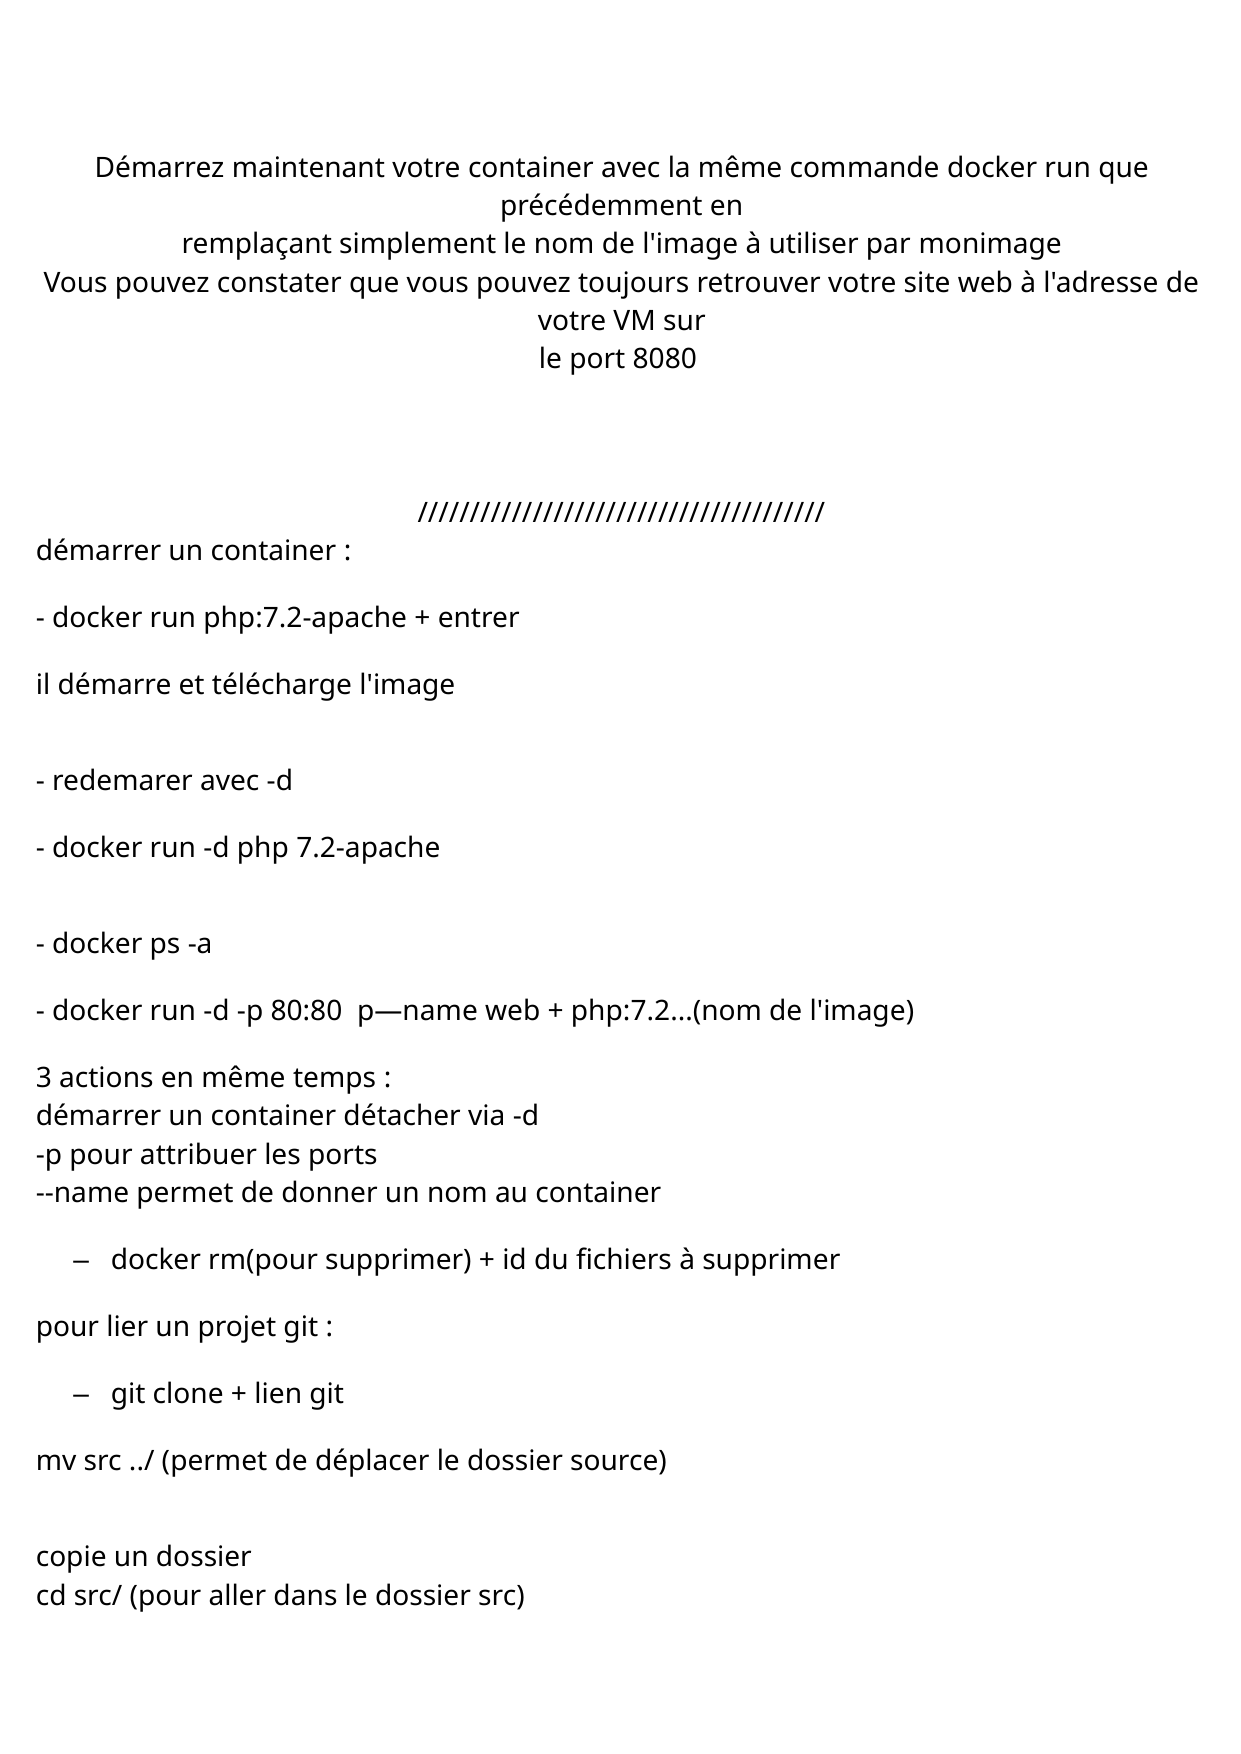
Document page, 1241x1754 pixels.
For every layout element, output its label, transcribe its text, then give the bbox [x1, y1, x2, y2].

text il démarre et télécharge l'image [36, 664, 1207, 703]
text mv src ../ (permet de déplacer le dossier source) [36, 1441, 1207, 1479]
list docker rm(pour supprimer) + id du fichiers à supprimer [73, 1239, 1207, 1278]
text démarrer un container : [36, 530, 1207, 568]
text /////////////////////////////////////// [36, 492, 1207, 530]
text démarrer un container détacher via -d [36, 1096, 1207, 1134]
text Démarrez maintenant votre container avec la même commande docker run que précédemment en remplaçant simplement le nom de l'image à utiliser par monimage Vous pouvez constater que vous pouvez toujours retrouver votre site web à l'adresse de votre VM sur le port 8080 [36, 147, 1207, 377]
text --name permet de donner un nom au container [36, 1172, 1207, 1211]
text -p pour attribuer les ports [36, 1134, 1207, 1172]
text 3 actions en même temps : [36, 1057, 1207, 1096]
list git clone + lien git [73, 1373, 1207, 1412]
text - docker run -d -p 80:80 p—name web + php:7.2...(nom de l'image) [36, 990, 1207, 1028]
text pour lier un projet git : [36, 1306, 1207, 1345]
text - docker ps -a [36, 923, 1207, 961]
text - docker run php:7.2-apache + entrer [36, 597, 1207, 636]
text cd src/ (pour aller dans le dossier src) [36, 1575, 1207, 1613]
text - redemarer avec -d [36, 760, 1207, 798]
text - docker run -d php 7.2-apache [36, 827, 1207, 866]
text copie un dossier [36, 1536, 1207, 1575]
